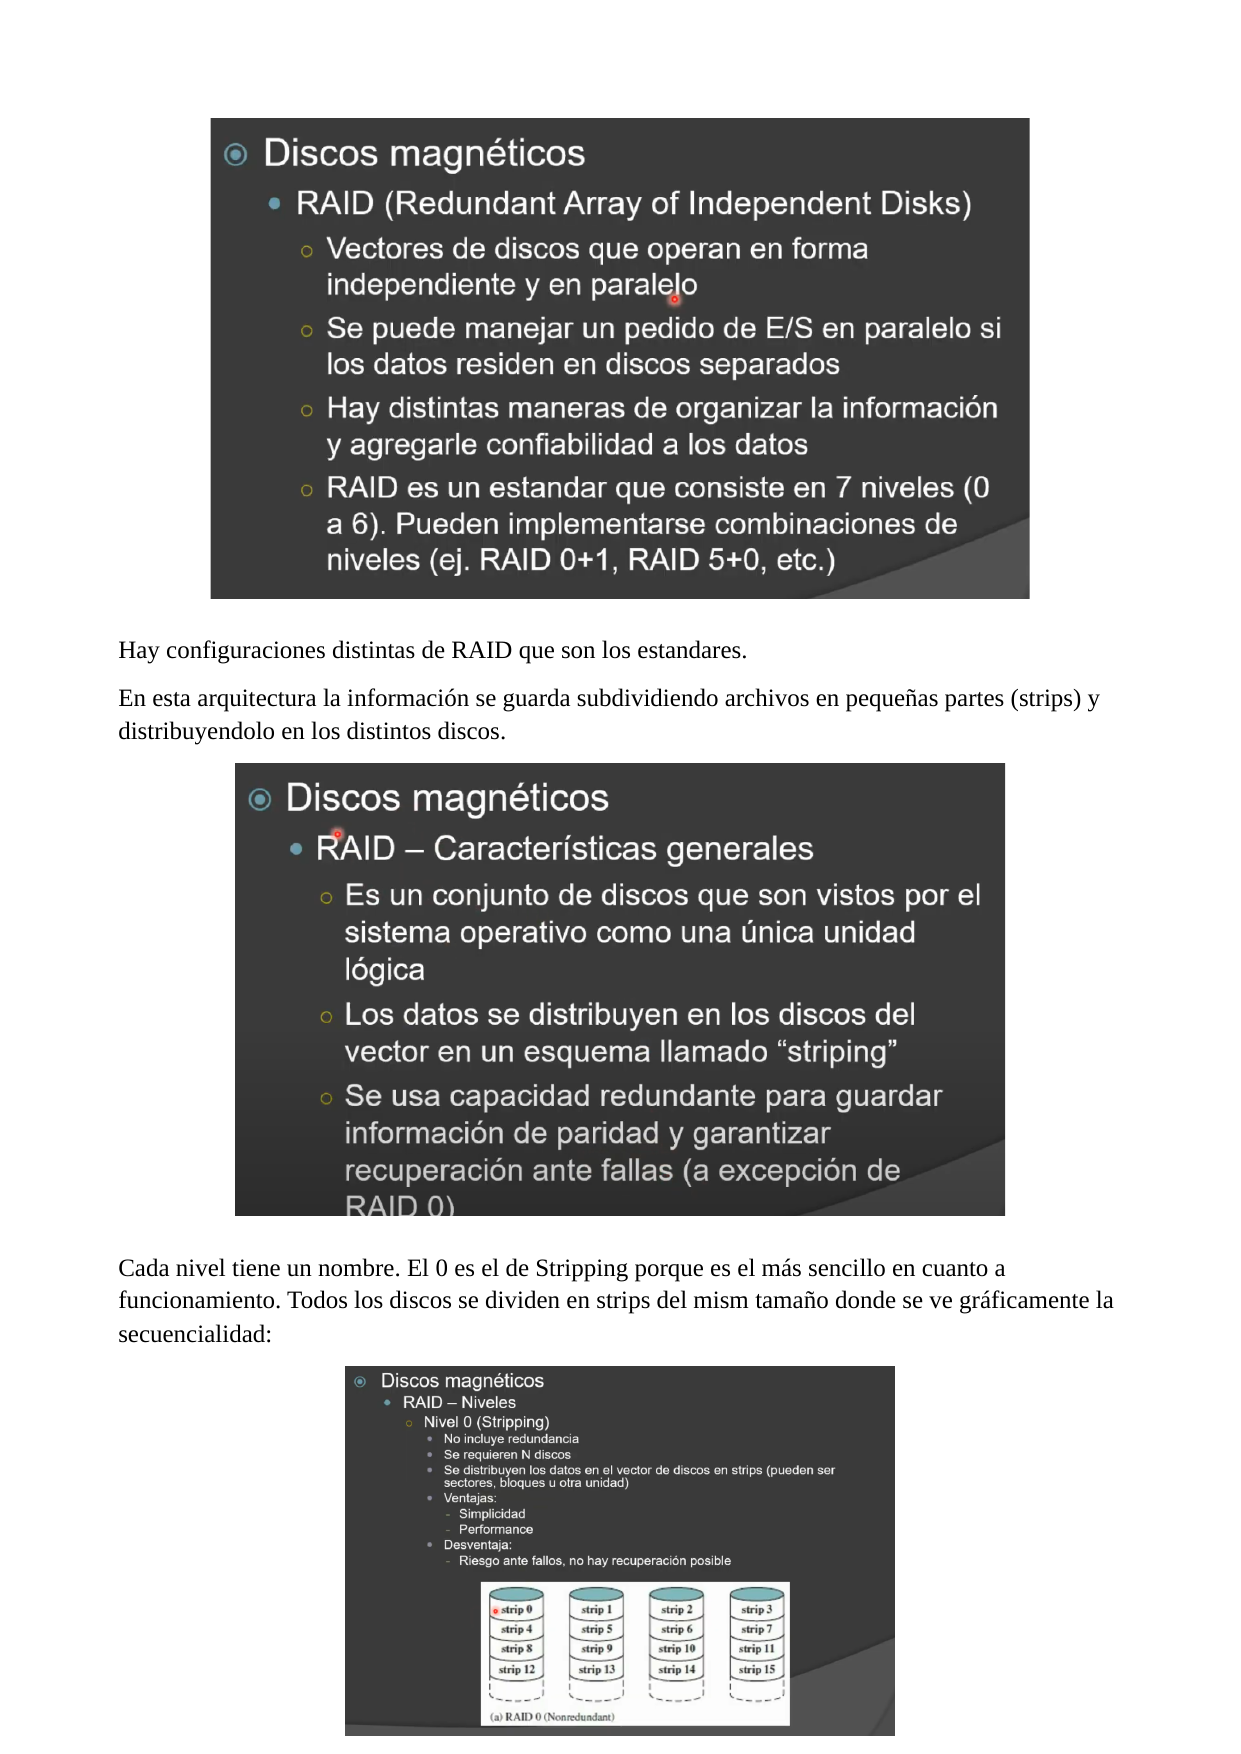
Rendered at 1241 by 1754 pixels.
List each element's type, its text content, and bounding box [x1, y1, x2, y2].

text Cada nivel tiene un nombre. El 0 es el de Stripping porque es el más sencillo en cuanto a funcionamiento. Todos los discos se dividen en strips del mism tamaño donde se ve gráficamente la secuencialidad: [118, 764, 1122, 1347]
picture [210, 118, 1030, 599]
picture [345, 1366, 895, 1736]
text En esta arquitectura la información se guarda subdividiendo archivos en pequeñas partes (strips) y distribuyendolo en los distintos discos. [118, 683, 1122, 745]
picture [235, 763, 1005, 1216]
text Hay configuraciones distintas de RAID que son los estandares. [118, 118, 1122, 664]
